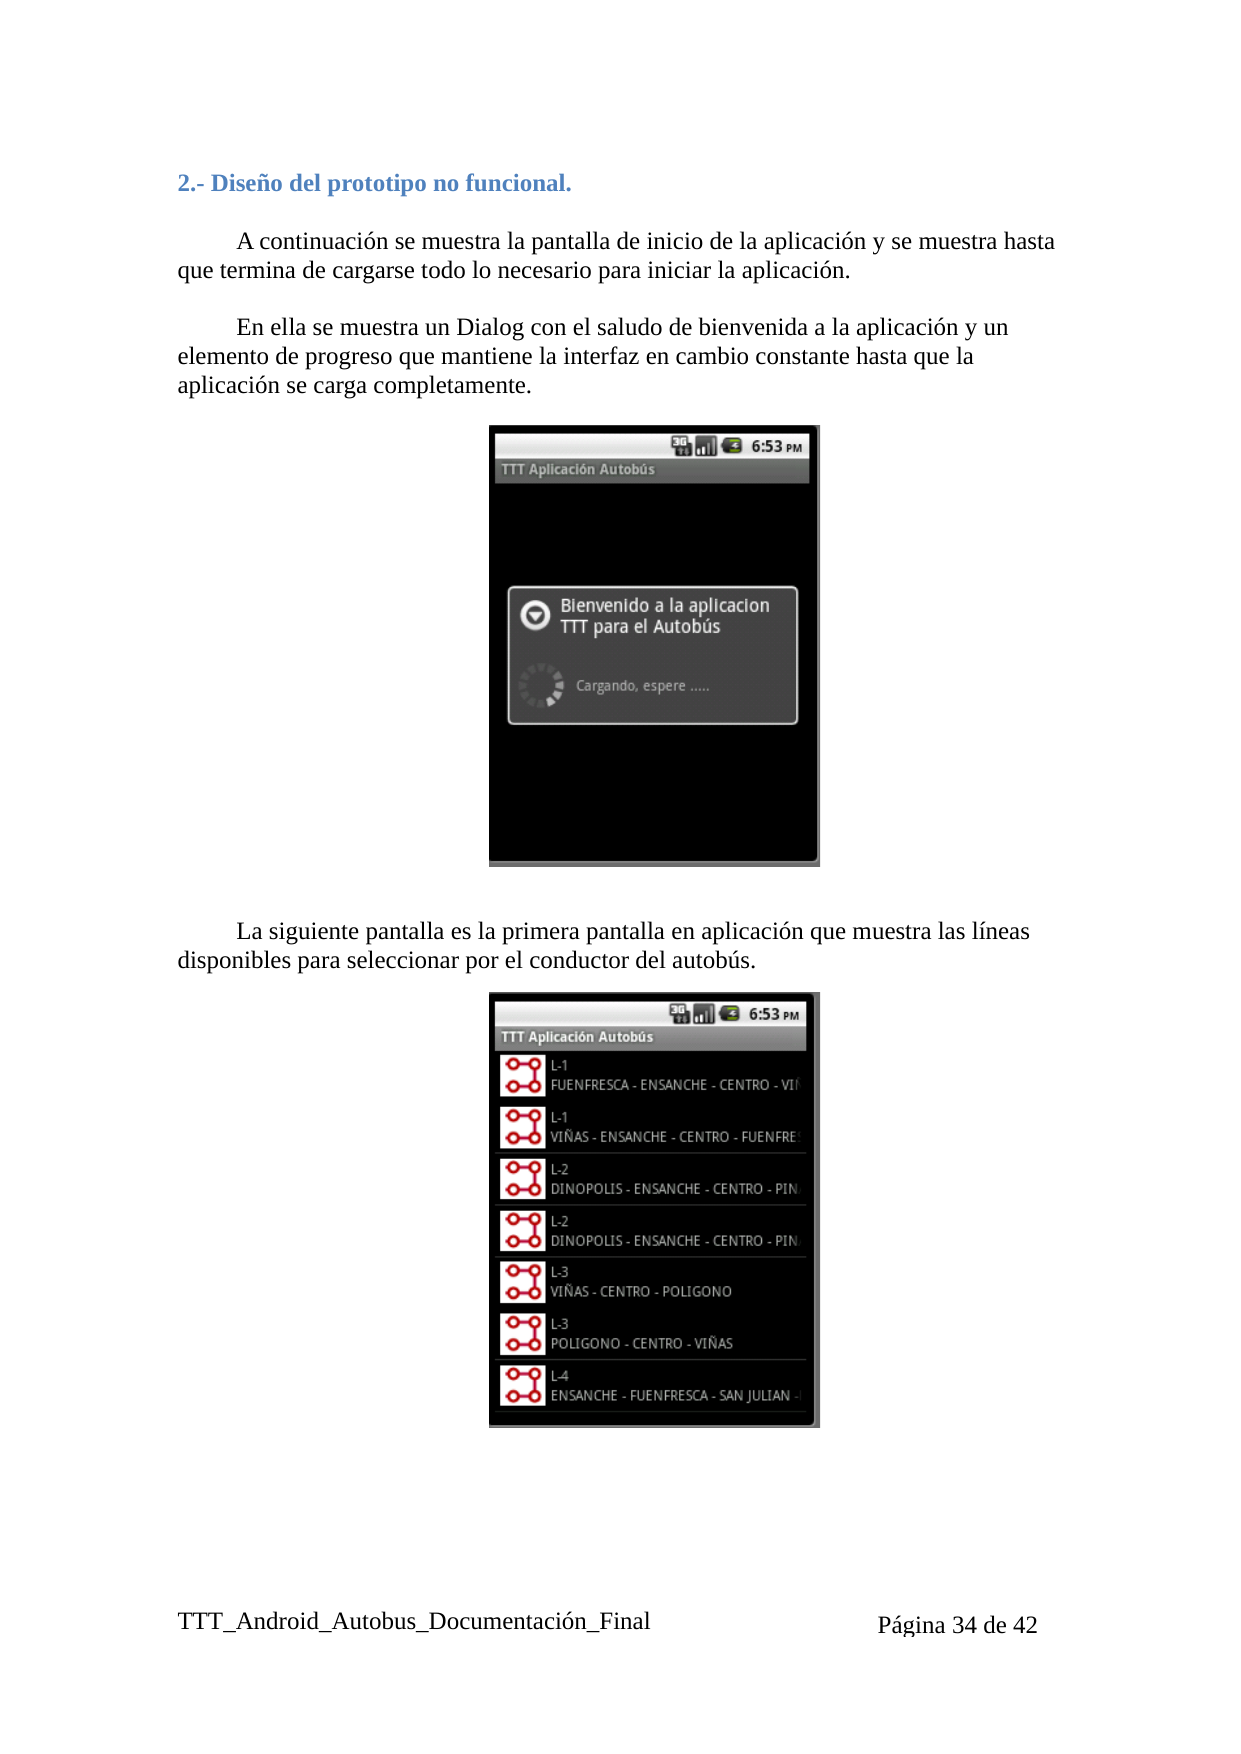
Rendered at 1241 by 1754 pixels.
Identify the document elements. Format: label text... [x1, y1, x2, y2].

text En ella se muestra un Dialog con el saludo de bienvenida a la aplicación y un elemento de progreso que mantiene la interfaz en cambio constante hasta que la aplicación se carga completamente. [177, 312, 1063, 398]
picture [489, 425, 669, 867]
picture [489, 992, 670, 1428]
text A continuación se muestra la pantalla de inicio de la aplicación y se muestra hasta que termina de cargarse todo lo necesario para iniciar la aplicación. [177, 226, 1063, 283]
subtitle 2.- Diseño del prototipo no funcional. [177, 168, 1063, 197]
text La siguiente pantalla es la primera pantalla en aplicación que muestra las líneas disponibles para seleccionar por el conductor del autobús. [177, 916, 1063, 973]
